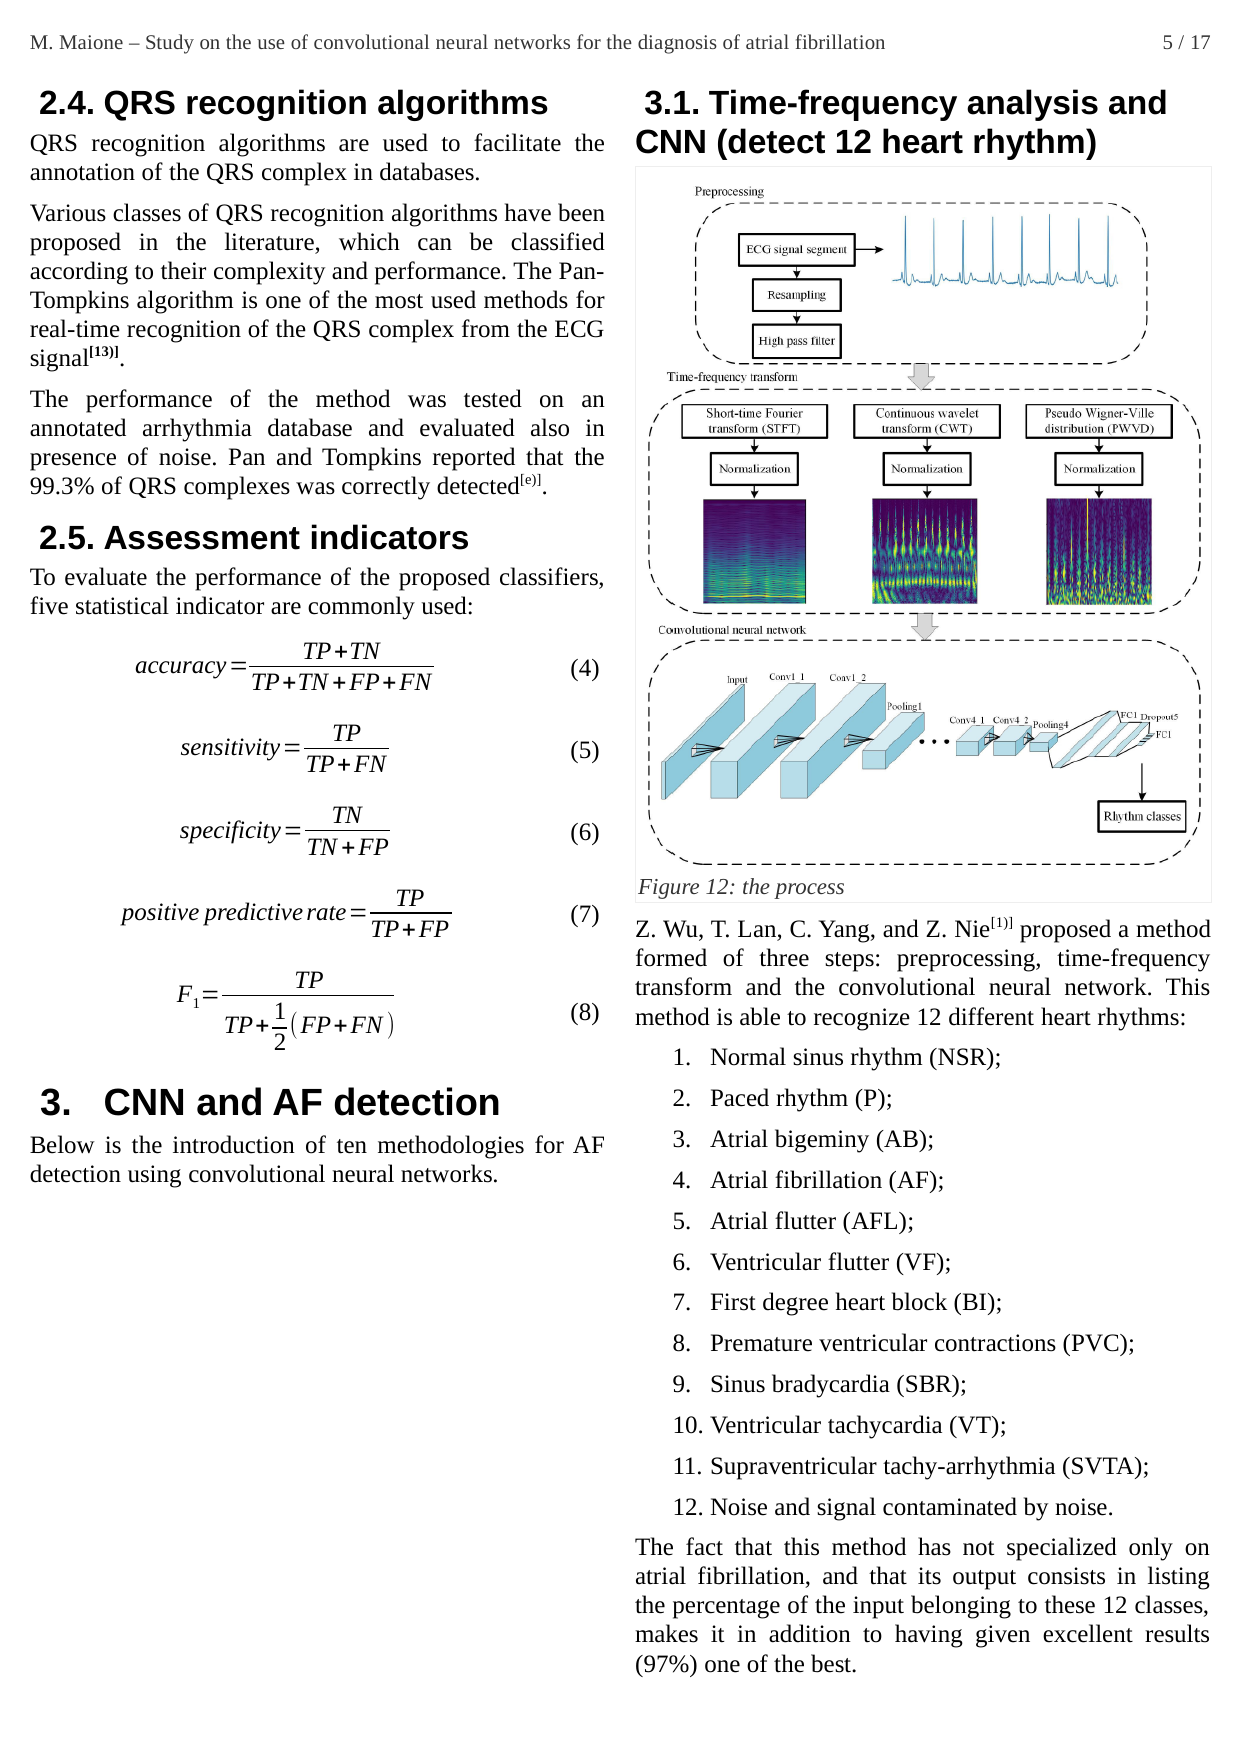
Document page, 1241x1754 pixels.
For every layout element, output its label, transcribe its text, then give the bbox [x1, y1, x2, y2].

table_header [30, 714, 541, 796]
list Sinus bradycardia (SBR); [672, 1369, 1211, 1398]
table_header (6) [541, 796, 605, 878]
subtitle QRS recognition algorithms [29, 83, 605, 122]
list Atrial bigeminy (AB); [672, 1124, 1211, 1153]
text QRS recognition algorithms are used to facilitate the annotation of the QRS complex in databases. [29, 127, 605, 186]
text Z. Wu, T. Lan, C. Yang, and Z. Nie[1] proposed a method formed of three steps: preprocessing, time-frequency transform and the convolutional neural network. This method is able to recognize 12 different heart rhythms: [635, 914, 1211, 1030]
text Various classes of QRS recognition algorithms have been proposed in the literature, which can be classified according to their complexity and performance. The Pan-Tompkins algorithm is one of the most used methods for real-time recognition of the QRS complex from the ECG signal[13]. [29, 197, 605, 372]
table_header (4) [541, 632, 605, 714]
table_header (7) [541, 879, 605, 961]
list Atrial fibrillation (AF); [672, 1165, 1211, 1194]
subtitle Time-frequency analysis and CNN (detect 12 heart rhythm) [635, 83, 1211, 160]
picture [637, 181, 1208, 873]
text The performance of the method was tested on an annotated arrhythmia database and evaluated also in presence of noise. Pan and Tompkins reported that the 99.3% of QRS complexes was correctly detected[e]. [29, 383, 605, 500]
text To evaluate the performance of the proposed classifiers, five statistical indicator are commonly used: [29, 562, 605, 620]
table_header (5) [541, 714, 605, 796]
list Normal sinus rhythm (NSR); [672, 1042, 1211, 1071]
subtitle CNN and AF detection [29, 1080, 605, 1123]
table_header [30, 879, 541, 961]
text The fact that this method has not specialized only on atrial fibrillation, and that its output consists in listing the percentage of the input belonging to these 12 classes, makes it in addition to having given excellent results (97%) one of the best. [635, 1532, 1211, 1677]
subtitle Assessment indicators [29, 517, 605, 556]
list Noise and signal contaminated by noise. [672, 1491, 1211, 1520]
list Ventricular tachycardia (VT); [672, 1410, 1211, 1439]
list First degree heart block (BI); [672, 1287, 1211, 1316]
text Below is the introduction of ten methodologies for AF detection using convolutional neural networks. [29, 1129, 605, 1188]
table_header [30, 961, 541, 1074]
table_header [30, 796, 541, 878]
list Paced rhythm (P); [672, 1083, 1211, 1112]
table_header [30, 632, 541, 714]
list Premature ventricular contractions (PVC); [672, 1328, 1211, 1357]
table_header (8) [541, 961, 605, 1074]
list Atrial flutter (AFL); [672, 1206, 1211, 1234]
list Ventricular flutter (VF); [672, 1246, 1211, 1275]
list Supraventricular tachy-arrhythmia (SVTA); [672, 1451, 1211, 1479]
text Figure 12: the process [638, 873, 1208, 899]
